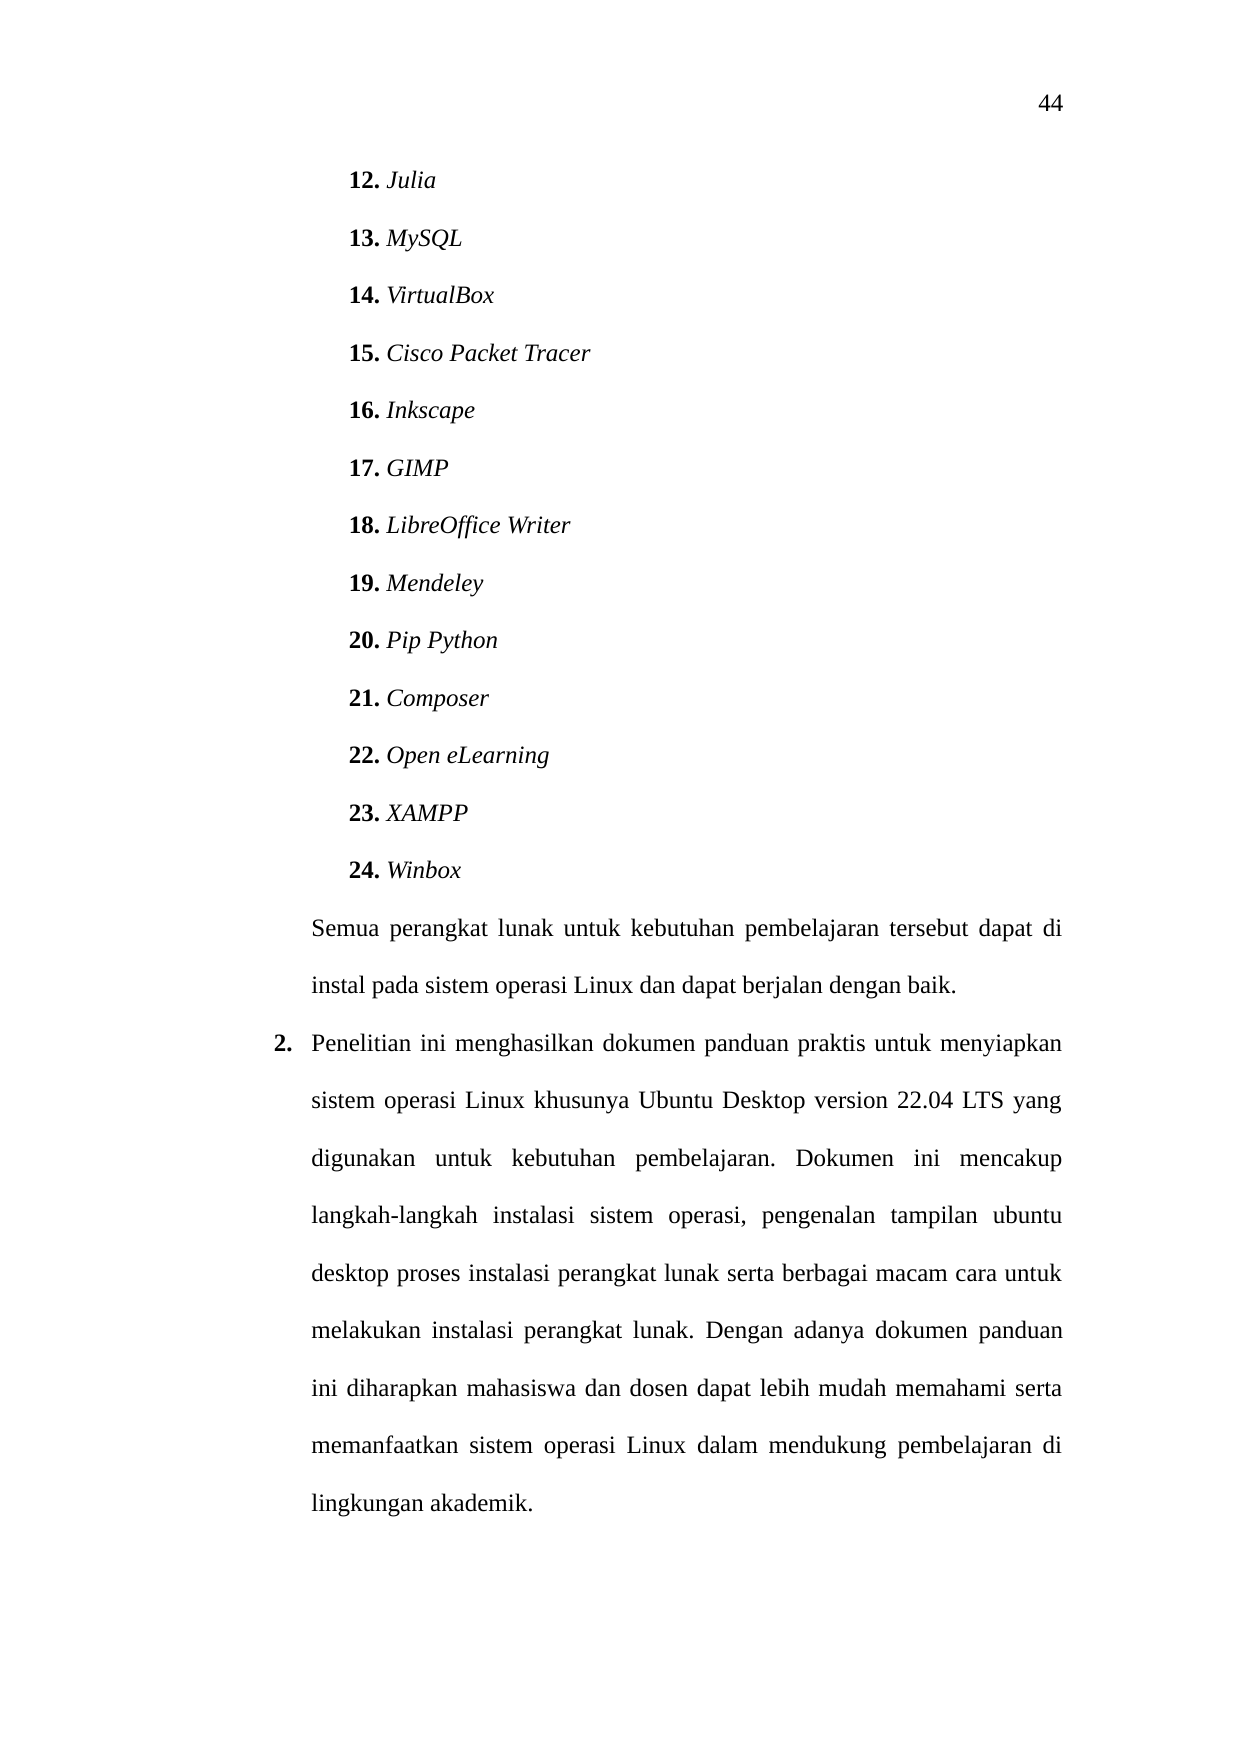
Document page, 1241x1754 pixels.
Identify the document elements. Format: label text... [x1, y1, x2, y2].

list MySQL [349, 223, 1063, 252]
list Open eLearning [349, 740, 1063, 769]
list GIMP [349, 453, 1063, 482]
list Cisco Packet Tracer [349, 338, 1063, 367]
list XAMPP [349, 798, 1063, 827]
list LibreOffice Writer [349, 510, 1063, 539]
list VirtualBox [349, 280, 1063, 309]
list Penelitian ini menghasilkan dokumen panduan praktis untuk menyiapkan sistem operasi Linux khusunya Ubuntu Desktop version 22.04 LTS yang digunakan untuk kebutuhan pembelajaran. Dokumen ini mencakup langkah-langkah instalasi sistem operasi, pengenalan tampilan ubuntu desktop proses instalasi perangkat lunak serta berbagai macam cara untuk melakukan instalasi perangkat lunak. Dengan adanya dokumen panduan ini diharapkan mahasiswa dan dosen dapat lebih mudah memahami serta memanfaatkan sistem operasi Linux dalam mendukung pembelajaran di lingkungan akademik. [274, 1028, 1063, 1517]
list Winbox [349, 855, 1063, 884]
list Composer [349, 683, 1063, 712]
list Mendeley [349, 568, 1063, 597]
list Julia [349, 165, 1063, 194]
list Pip Python [349, 625, 1063, 654]
text Semua perangkat lunak untuk kebutuhan pembelajaran tersebut dapat di instal pada sistem operasi Linux dan dapat berjalan dengan baik. [311, 913, 1063, 999]
list Inkscape [349, 395, 1063, 424]
